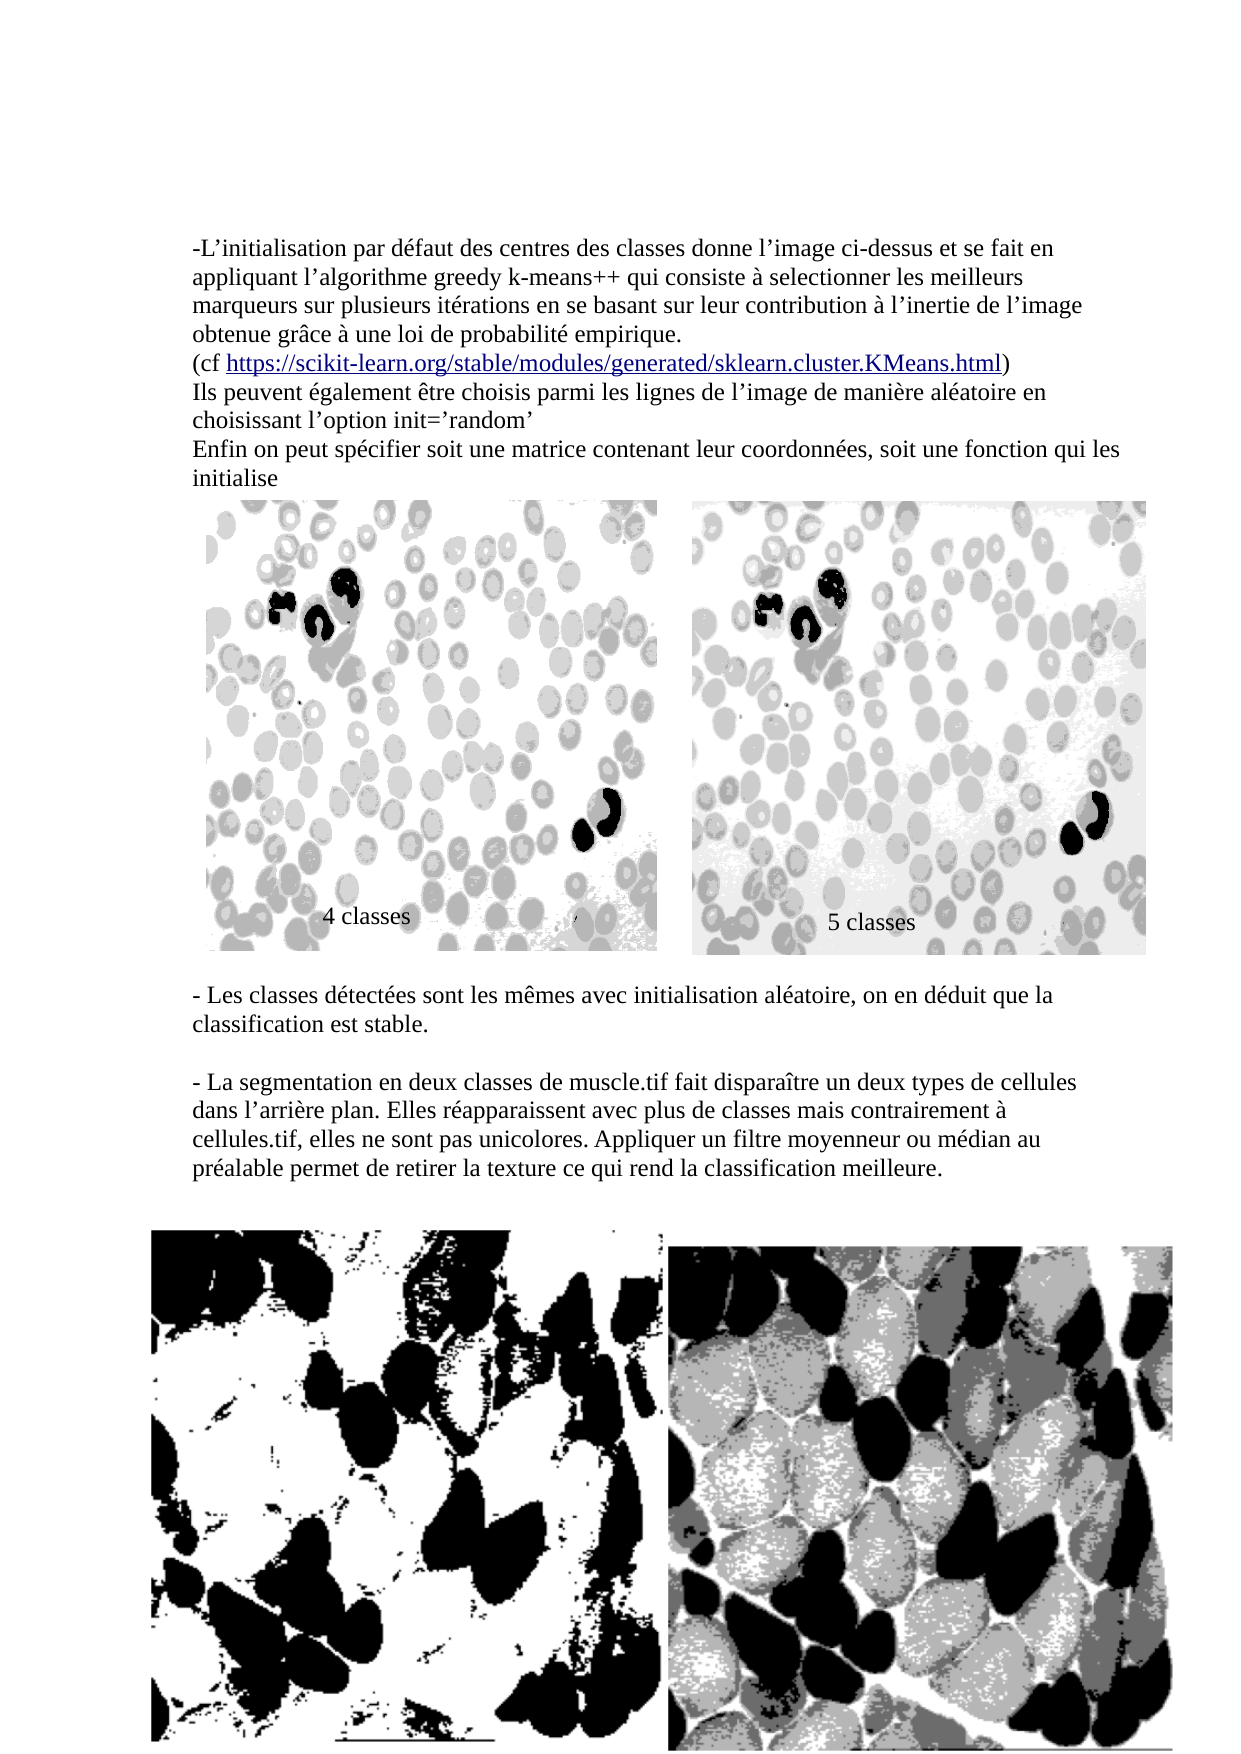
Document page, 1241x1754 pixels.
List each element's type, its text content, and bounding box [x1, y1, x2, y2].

text Ils peuvent également être choisis parmi les lignes de l’image de manière aléatoire en choisissant l’option init=’random’ [118, 377, 1122, 434]
picture [148, 1227, 1178, 1754]
text -L’initialisation par défaut des centres des classes donne l’image ci-dessus et se fait en appliquant l’algorithme greedy k-means++ qui consiste à selectionner les meilleurs marqueurs sur plusieurs itérations en se basant sur leur contribution à l’inertie de l’image obtenue grâce à une loi de probabilité empirique. [118, 233, 1122, 348]
text (cf https://scikit-learn.org/stable/modules/generated/sklearn.cluster.KMeans.html) [118, 348, 1122, 377]
picture [195, 496, 660, 952]
text Enfin on peut spécifier soit une matrice contenant leur coordonnées, soit une fonction qui les initialise [118, 434, 1122, 492]
text - Les classes détectées sont les mêmes avec initialisation aléatoire, on en déduit que la classification est stable. [118, 521, 1122, 1038]
text - La segmentation en deux classes de muscle.tif fait disparaître un deux types de cellules dans l’arrière plan. Elles réapparaissent avec plus de classes mais contrairement à cellules.tif, elles ne sont pas unicolores. Appliquer un filtre moyenneur ou médian au préalable permet de retirer la texture ce qui rend la classification meilleure. [118, 1067, 1122, 1182]
picture [688, 498, 1149, 957]
